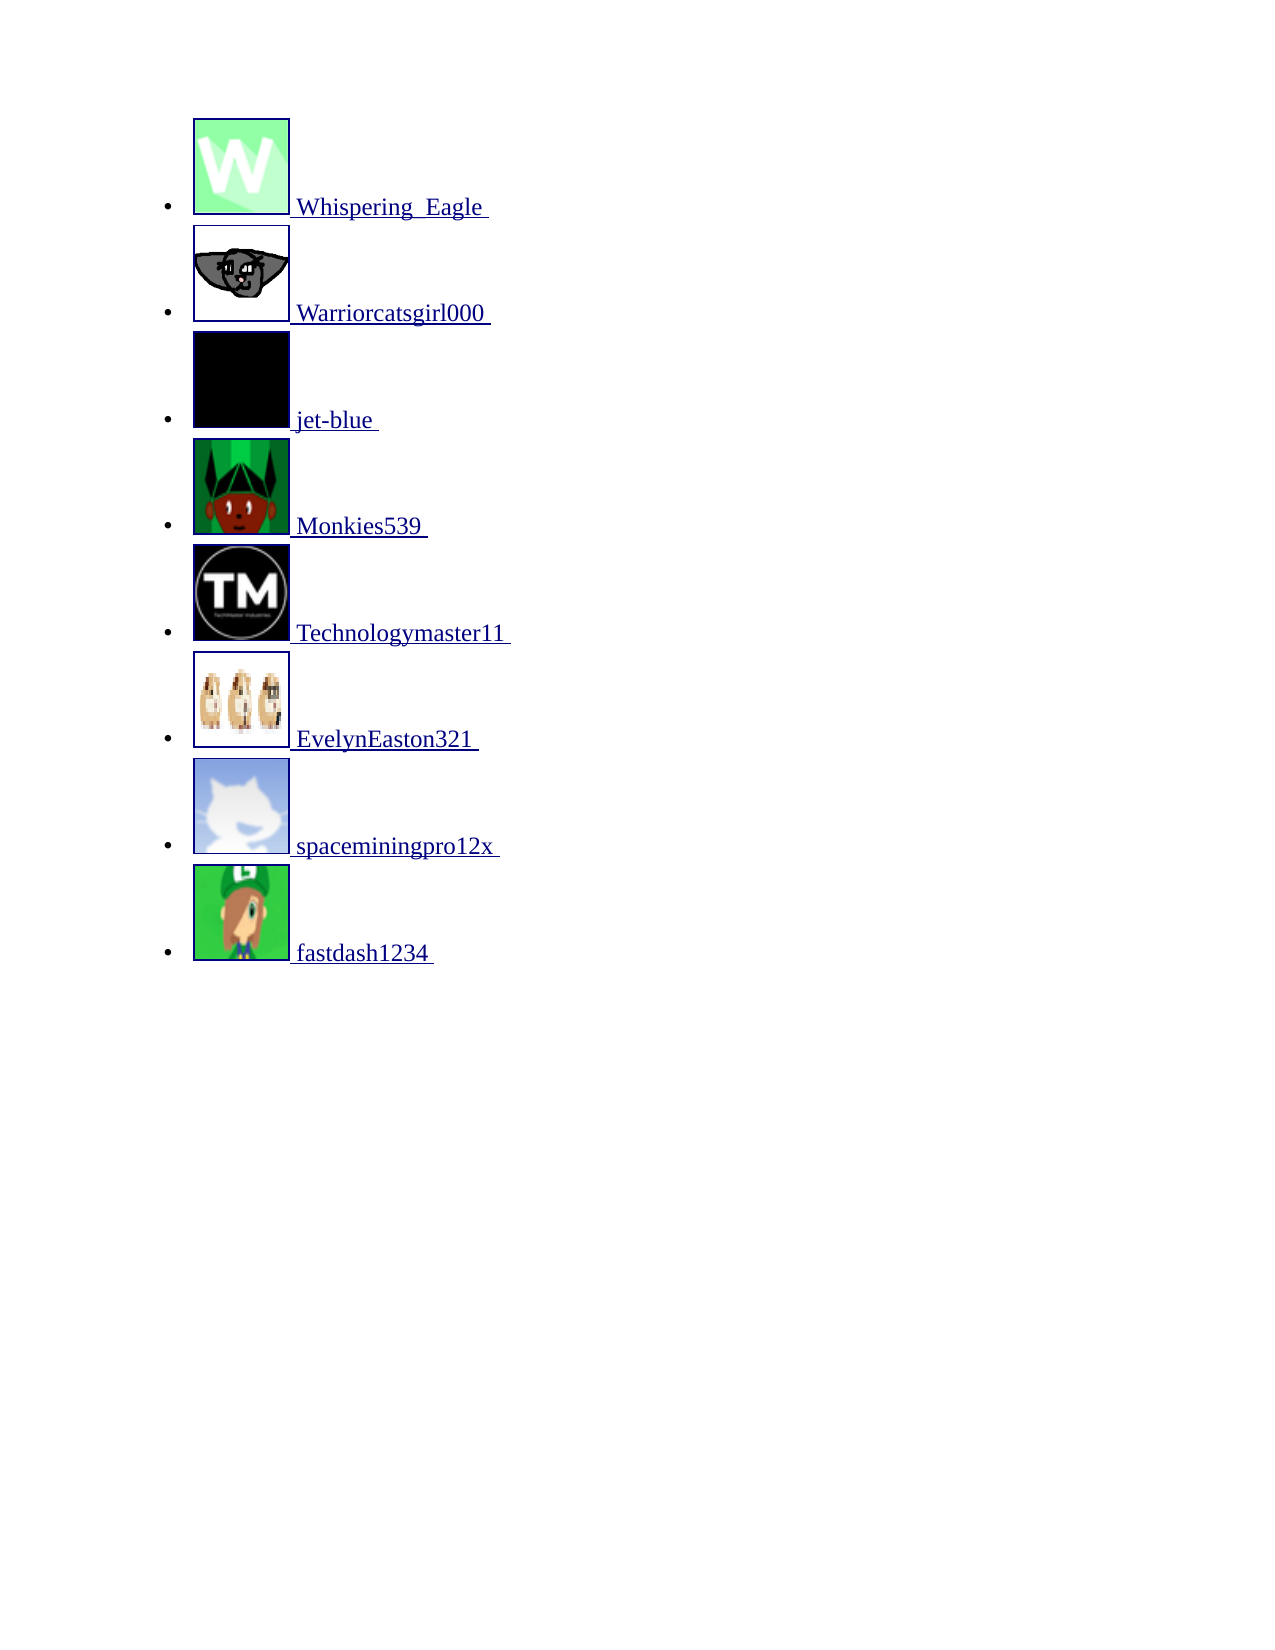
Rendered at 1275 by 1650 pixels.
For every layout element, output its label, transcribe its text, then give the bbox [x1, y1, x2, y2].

list fastdash1234 [164, 864, 1157, 966]
list EvelynEaston321 [164, 651, 1157, 753]
picture [195, 226, 288, 320]
list spaceminingpro12x [164, 757, 1157, 860]
list jet-blue [164, 331, 1157, 433]
list Warriorcatsgirl000 [164, 225, 1157, 327]
picture [195, 759, 288, 853]
list Technologymaster11 [164, 544, 1157, 647]
list Whispering_Eagle [164, 118, 1157, 220]
picture [195, 866, 288, 959]
list Monkies539 [164, 438, 1157, 540]
picture [195, 440, 288, 533]
picture [195, 546, 288, 640]
picture [195, 333, 288, 427]
picture [195, 653, 288, 746]
picture [195, 120, 288, 213]
